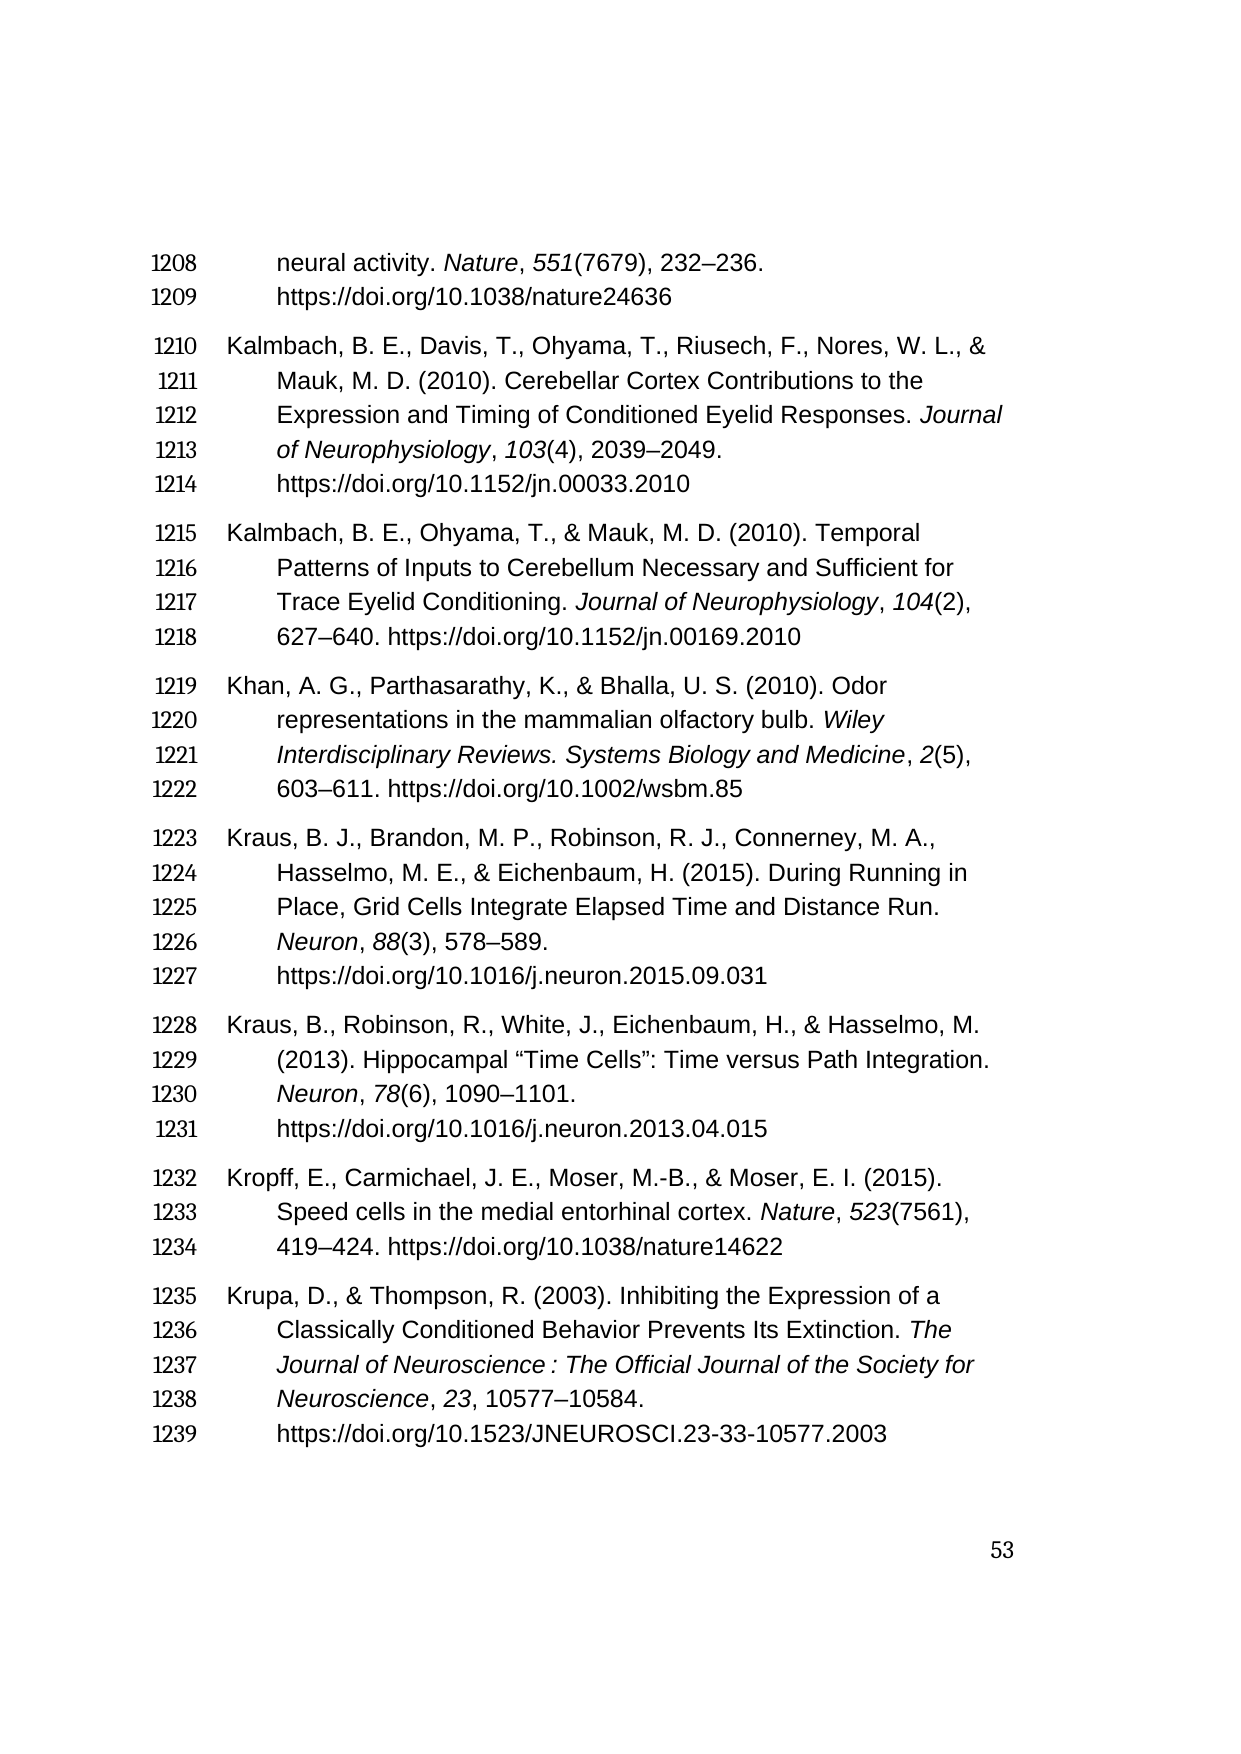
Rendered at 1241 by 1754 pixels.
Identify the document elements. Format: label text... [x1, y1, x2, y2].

text Kraus, B. J., Brandon, M. P., Robinson, R. J., Connerney, M. A., Hasselmo, M. E., & Eichenbaum, H. (2015). During Running in Place, Grid Cells Integrate Elapsed Time and Distance Run. Neuron, 88(3), 578–589. https://doi.org/10.1016/j.neuron.2015.09.031 [226, 823, 1014, 990]
text Kropff, E., Carmichael, J. E., Moser, M.-B., & Moser, E. I. (2015). Speed cells in the medial entorhinal cortex. Nature, 523(7561), 419–424. https://doi.org/10.1038/nature14622 [226, 1163, 1014, 1260]
text neural activity. Nature, 551(7679), 232–236. https://doi.org/10.1038/nature24636 [226, 248, 1014, 311]
text Khan, A. G., Parthasarathy, K., & Bhalla, U. S. (2010). Odor representations in the mammalian olfactory bulb. Wiley Interdisciplinary Reviews. Systems Biology and Medicine, 2(5), 603–611. https://doi.org/10.1002/wsbm.85 [226, 671, 1014, 803]
text Krupa, D., & Thompson, R. (2003). Inhibiting the Expression of a Classically Conditioned Behavior Prevents Its Extinction. The Journal of Neuroscience : The Official Journal of the Society for Neuroscience, 23, 10577–10584. https://doi.org/10.1523/JNEUROSCI.23-33-10577.2003 [226, 1281, 1014, 1447]
text Kalmbach, B. E., Davis, T., Ohyama, T., Riusech, F., Nores, W. L., & Mauk, M. D. (2010). Cerebellar Cortex Contributions to the Expression and Timing of Conditioned Eyelid Responses. Journal of Neurophysiology, 103(4), 2039–2049. https://doi.org/10.1152/jn.00033.2010 [226, 331, 1014, 498]
text Kraus, B., Robinson, R., White, J., Eichenbaum, H., & Hasselmo, M. (2013). Hippocampal “Time Cells”: Time versus Path Integration. Neuron, 78(6), 1090–1101. https://doi.org/10.1016/j.neuron.2013.04.015 [226, 1010, 1014, 1142]
text Kalmbach, B. E., Ohyama, T., & Mauk, M. D. (2010). Temporal Patterns of Inputs to Cerebellum Necessary and Sufficient for Trace Eyelid Conditioning. Journal of Neurophysiology, 104(2), 627–640. https://doi.org/10.1152/jn.00169.2010 [226, 518, 1014, 650]
